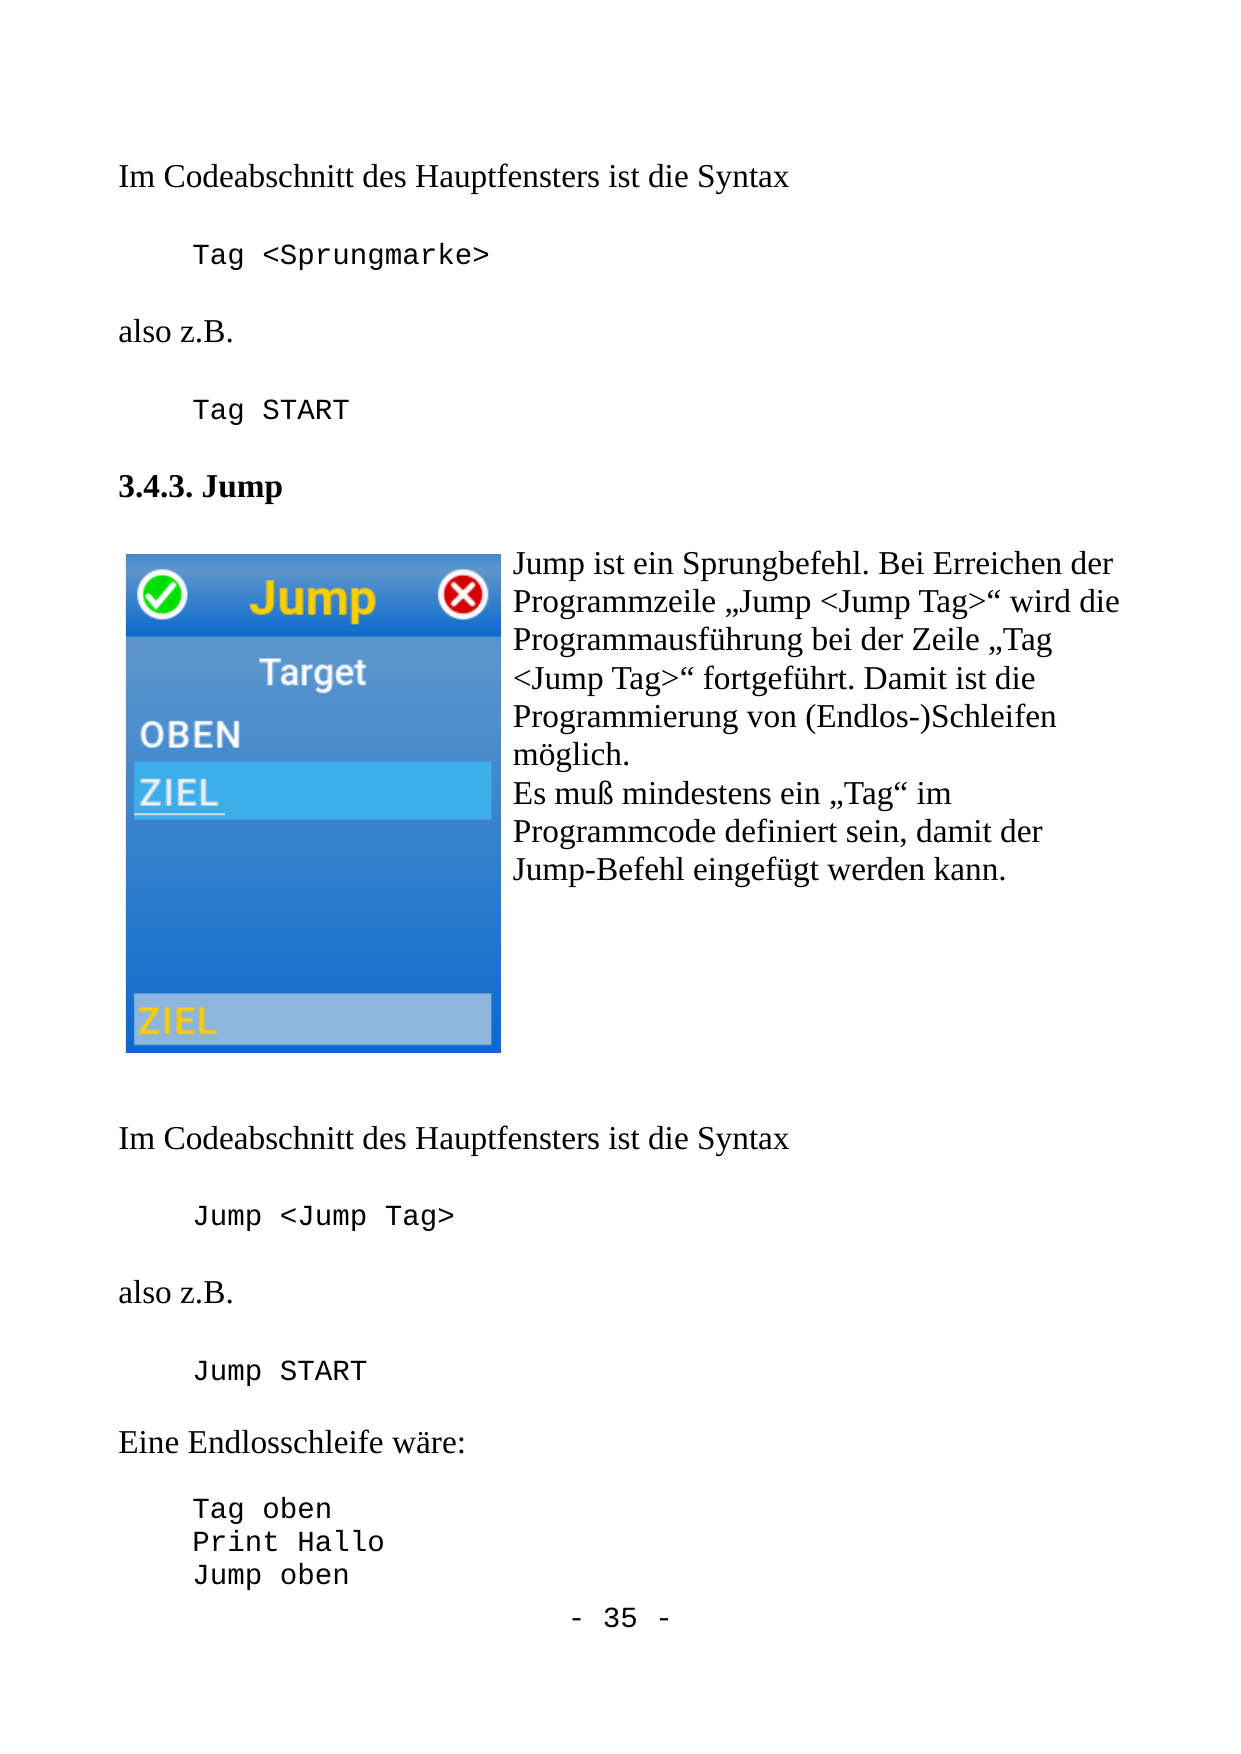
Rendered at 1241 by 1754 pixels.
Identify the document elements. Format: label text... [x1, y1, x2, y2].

text Jump oben [118, 1560, 1122, 1593]
text also z.B. [118, 311, 1122, 350]
picture [125, 554, 501, 1053]
text Jump ist ein Sprungbefehl. Bei Erreichen der Programmzeile „Jump <Jump Tag>“ wird die Programmausführung bei der Zeile „Tag <Jump Tag>“ fortgeführt. Damit ist die Programmierung von (Endlos-)Schleifen möglich. [118, 543, 1122, 773]
text Tag <Sprungmarke> [118, 233, 1122, 273]
text Es muß mindestens ein „Tag“ im Programmcode definiert sein, damit der Jump-Befehl eingefügt werden kann. [501, 773, 1122, 888]
text Im Codeabschnitt des Hauptfensters ist die Syntax [118, 156, 1122, 195]
text Tag oben [118, 1494, 1122, 1527]
text Eine Endlosschleife wäre: [118, 1422, 1122, 1461]
text Tag START [118, 388, 1122, 428]
text 3.4.3. Jump [118, 466, 1122, 504]
text also z.B. [118, 1273, 1122, 1311]
text Print Hallo [118, 1527, 1122, 1560]
text Jump START [118, 1349, 1122, 1389]
text Im Codeabschnitt des Hauptfensters ist die Syntax [118, 1118, 1122, 1156]
text Jump <Jump Tag> [118, 1194, 1122, 1234]
